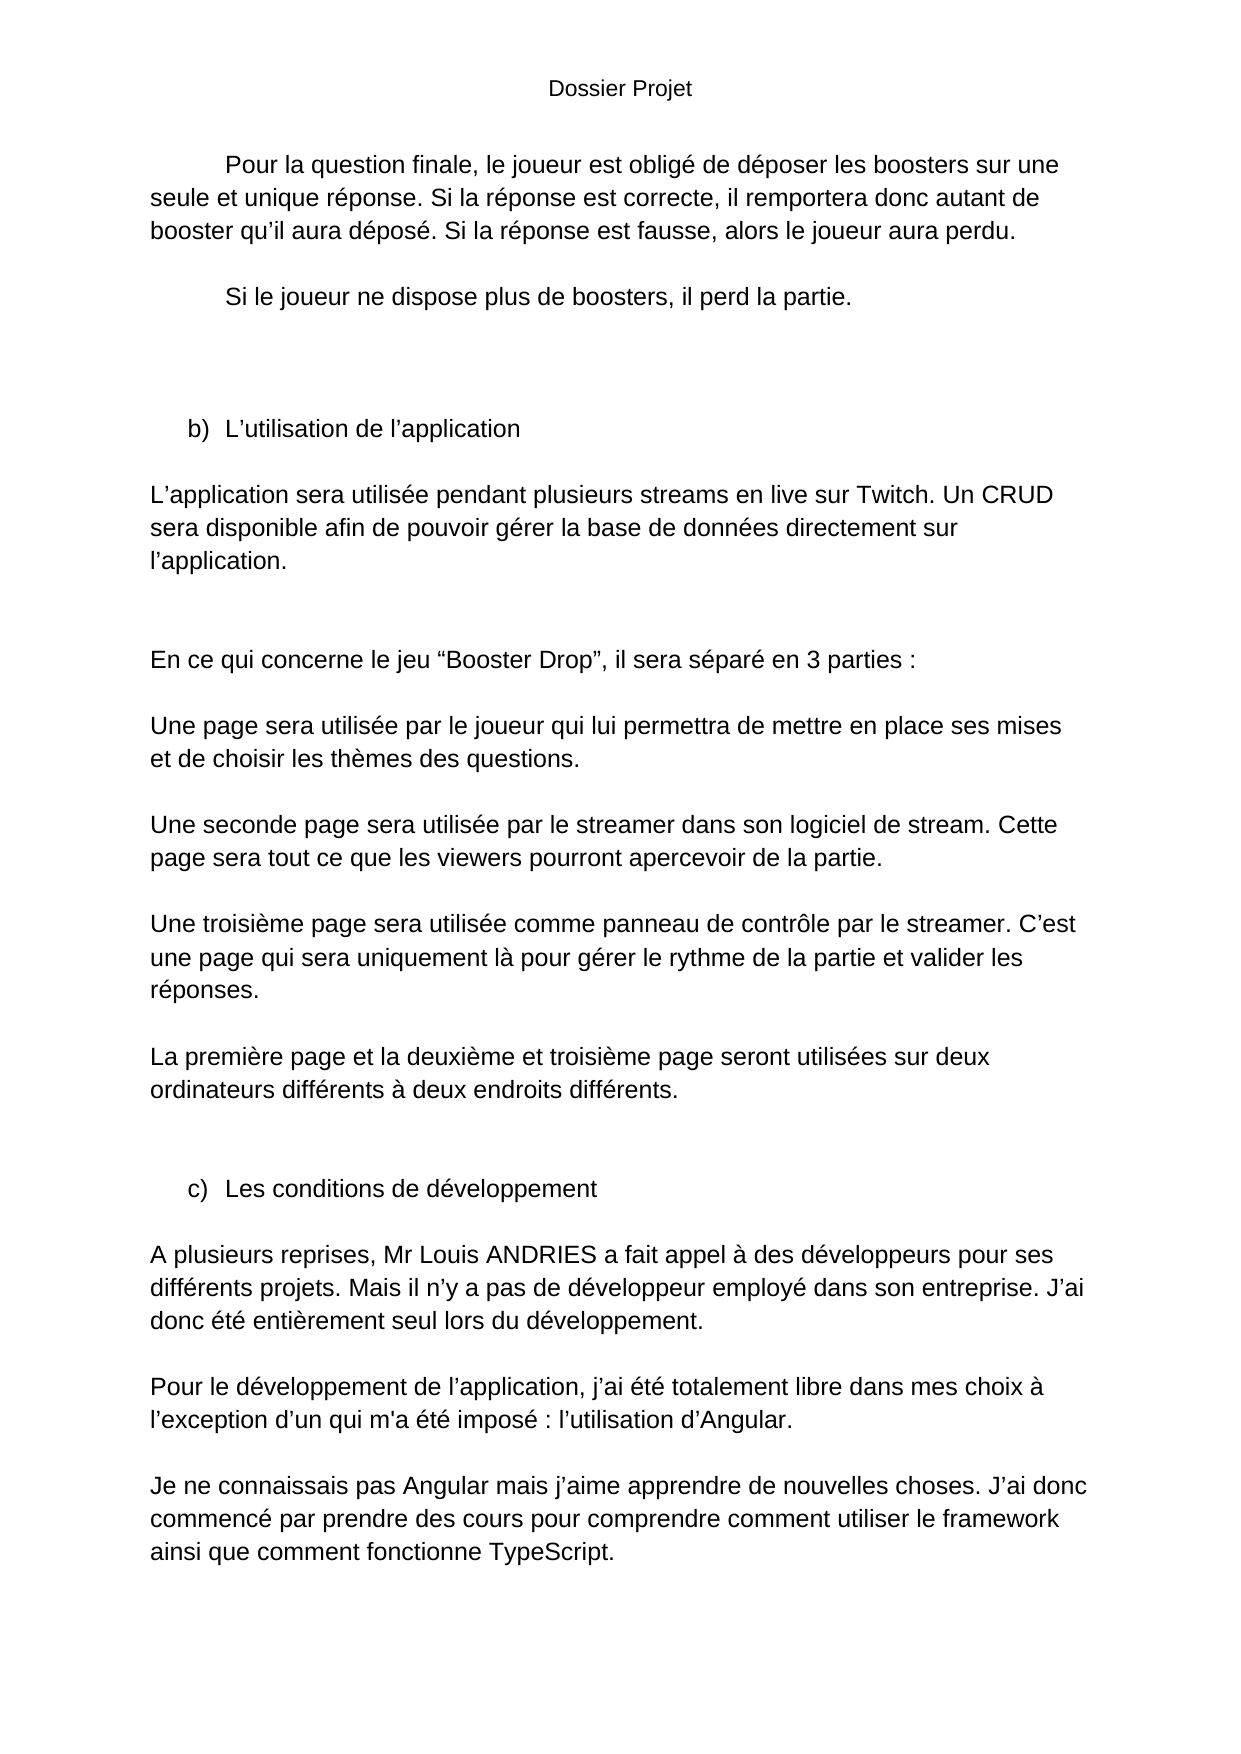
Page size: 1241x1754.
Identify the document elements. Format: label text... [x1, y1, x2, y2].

text Si le joueur ne dispose plus de boosters, il perd la partie. [150, 282, 1090, 311]
text Une page sera utilisée par le joueur qui lui permettra de mettre en place ses mises et de choisir les thèmes des questions. [150, 711, 1090, 773]
list L’utilisation de l’application [187, 414, 1090, 443]
text Je ne connaissais pas Angular mais j’aime apprendre de nouvelles choses. J’ai donc commencé par prendre des cours pour comprendre comment utiliser le framework ainsi que comment fonctionne TypeScript. [150, 1471, 1090, 1566]
text Pour le développement de l’application, j’ai été totalement libre dans mes choix à l’exception d’un qui m'a été imposé : l’utilisation d’Angular. [150, 1372, 1090, 1433]
list Les conditions de développement [187, 1174, 1090, 1202]
text Pour la question finale, le joueur est obligé de déposer les boosters sur une seule et unique réponse. Si la réponse est correcte, il remportera donc autant de booster qu’il aura déposé. Si la réponse est fausse, alors le joueur aura perdu. [150, 150, 1090, 245]
text La première page et la deuxième et troisième page seront utilisées sur deux ordinateurs différents à deux endroits différents. [150, 1042, 1090, 1103]
text En ce qui concerne le jeu “Booster Drop”, il sera séparé en 3 parties : [150, 645, 1090, 674]
text A plusieurs reprises, Mr Louis ANDRIES a fait appel à des développeurs pour ses différents projets. Mais il n’y a pas de développeur employé dans son entreprise. J’ai donc été entièrement seul lors du développement. [150, 1240, 1090, 1334]
text Une troisième page sera utilisée comme panneau de contrôle par le streamer. C’est une page qui sera uniquement là pour gérer le rythme de la partie et valider les réponses. [150, 909, 1090, 1004]
text Une seconde page sera utilisée par le streamer dans son logiciel de stream. Cette page sera tout ce que les viewers pourront apercevoir de la partie. [150, 810, 1090, 872]
text L’application sera utilisée pendant plusieurs streams en live sur Twitch. Un CRUD sera disponible afin de pouvoir gérer la base de données directement sur l’application. [150, 480, 1090, 575]
